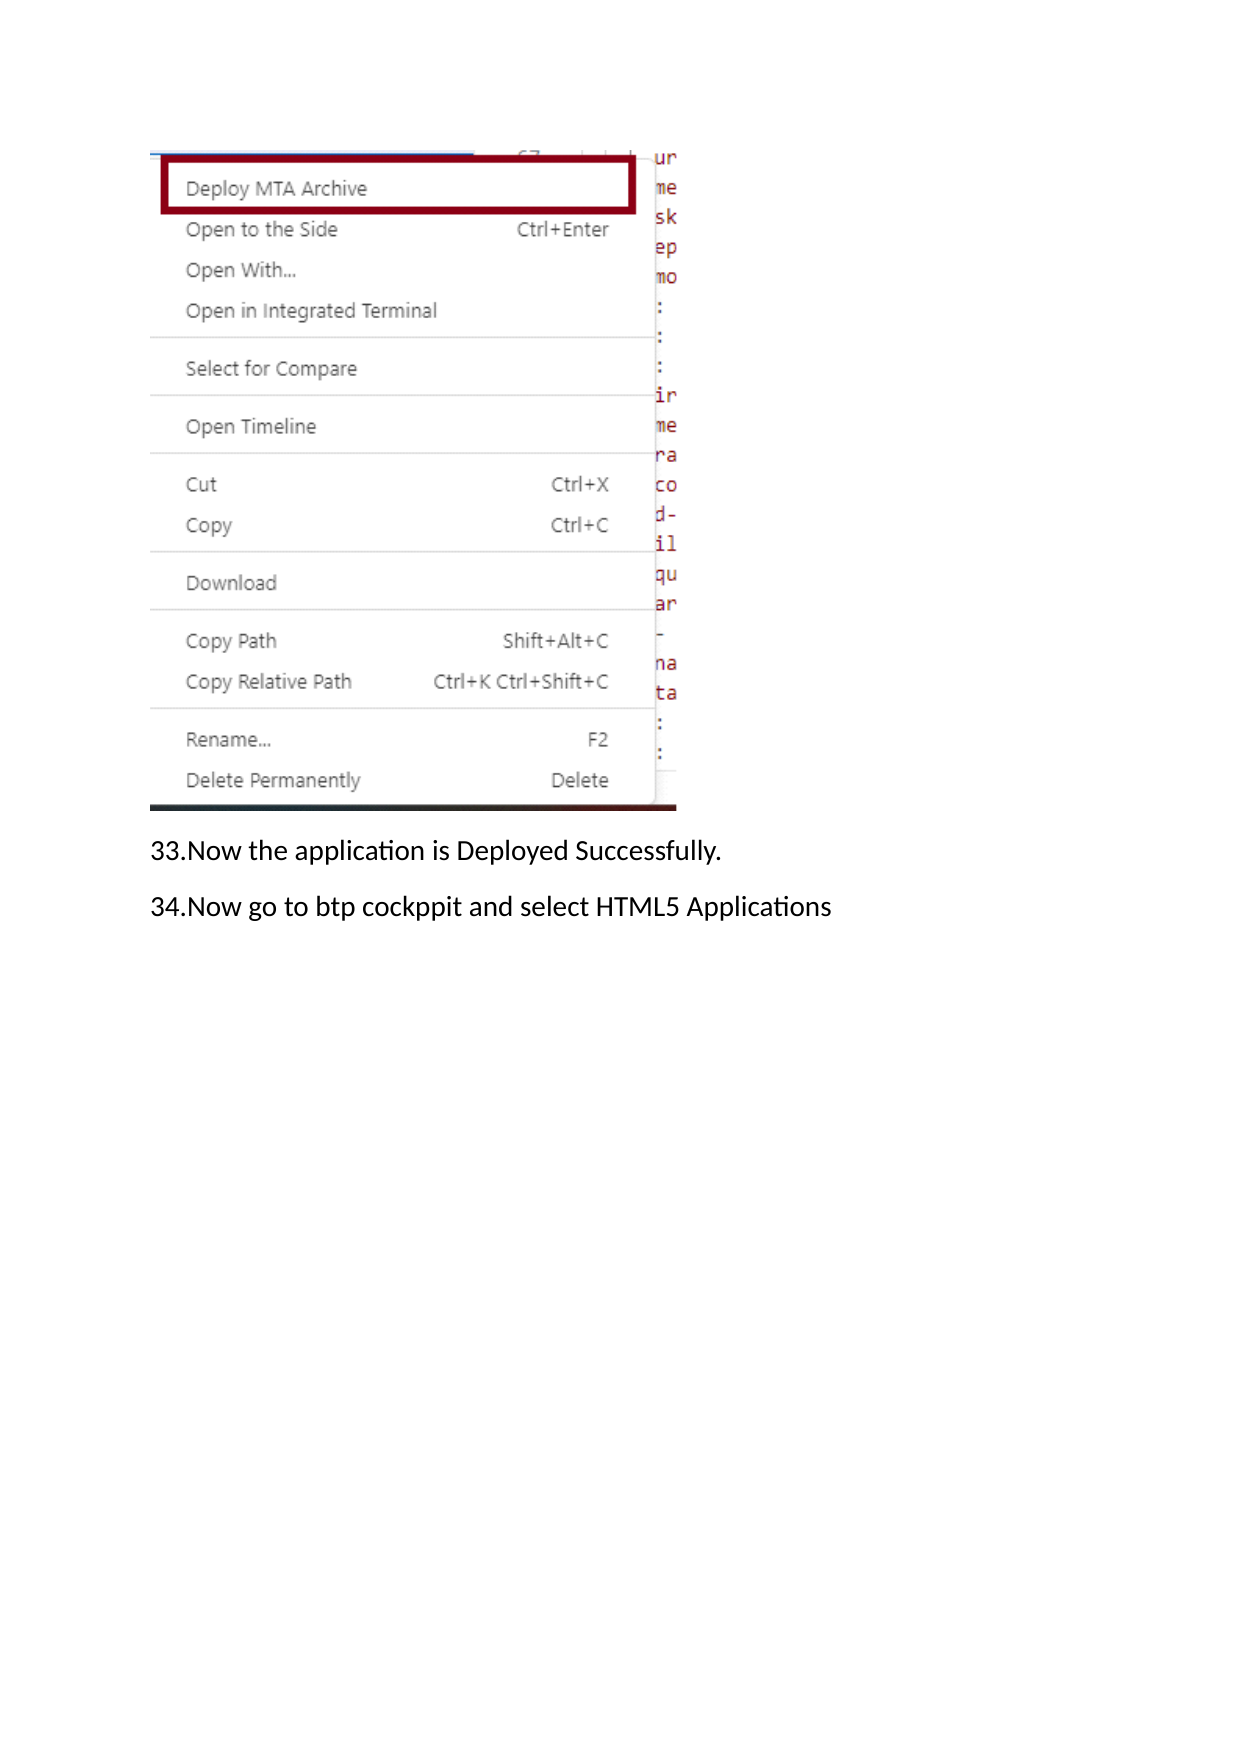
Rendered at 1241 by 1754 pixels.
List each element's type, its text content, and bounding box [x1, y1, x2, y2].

text 33.Now the application is Deployed Successfully. [150, 832, 1090, 867]
text 34.Now go to btp cockppit and select HTML5 Applications [150, 888, 1090, 924]
